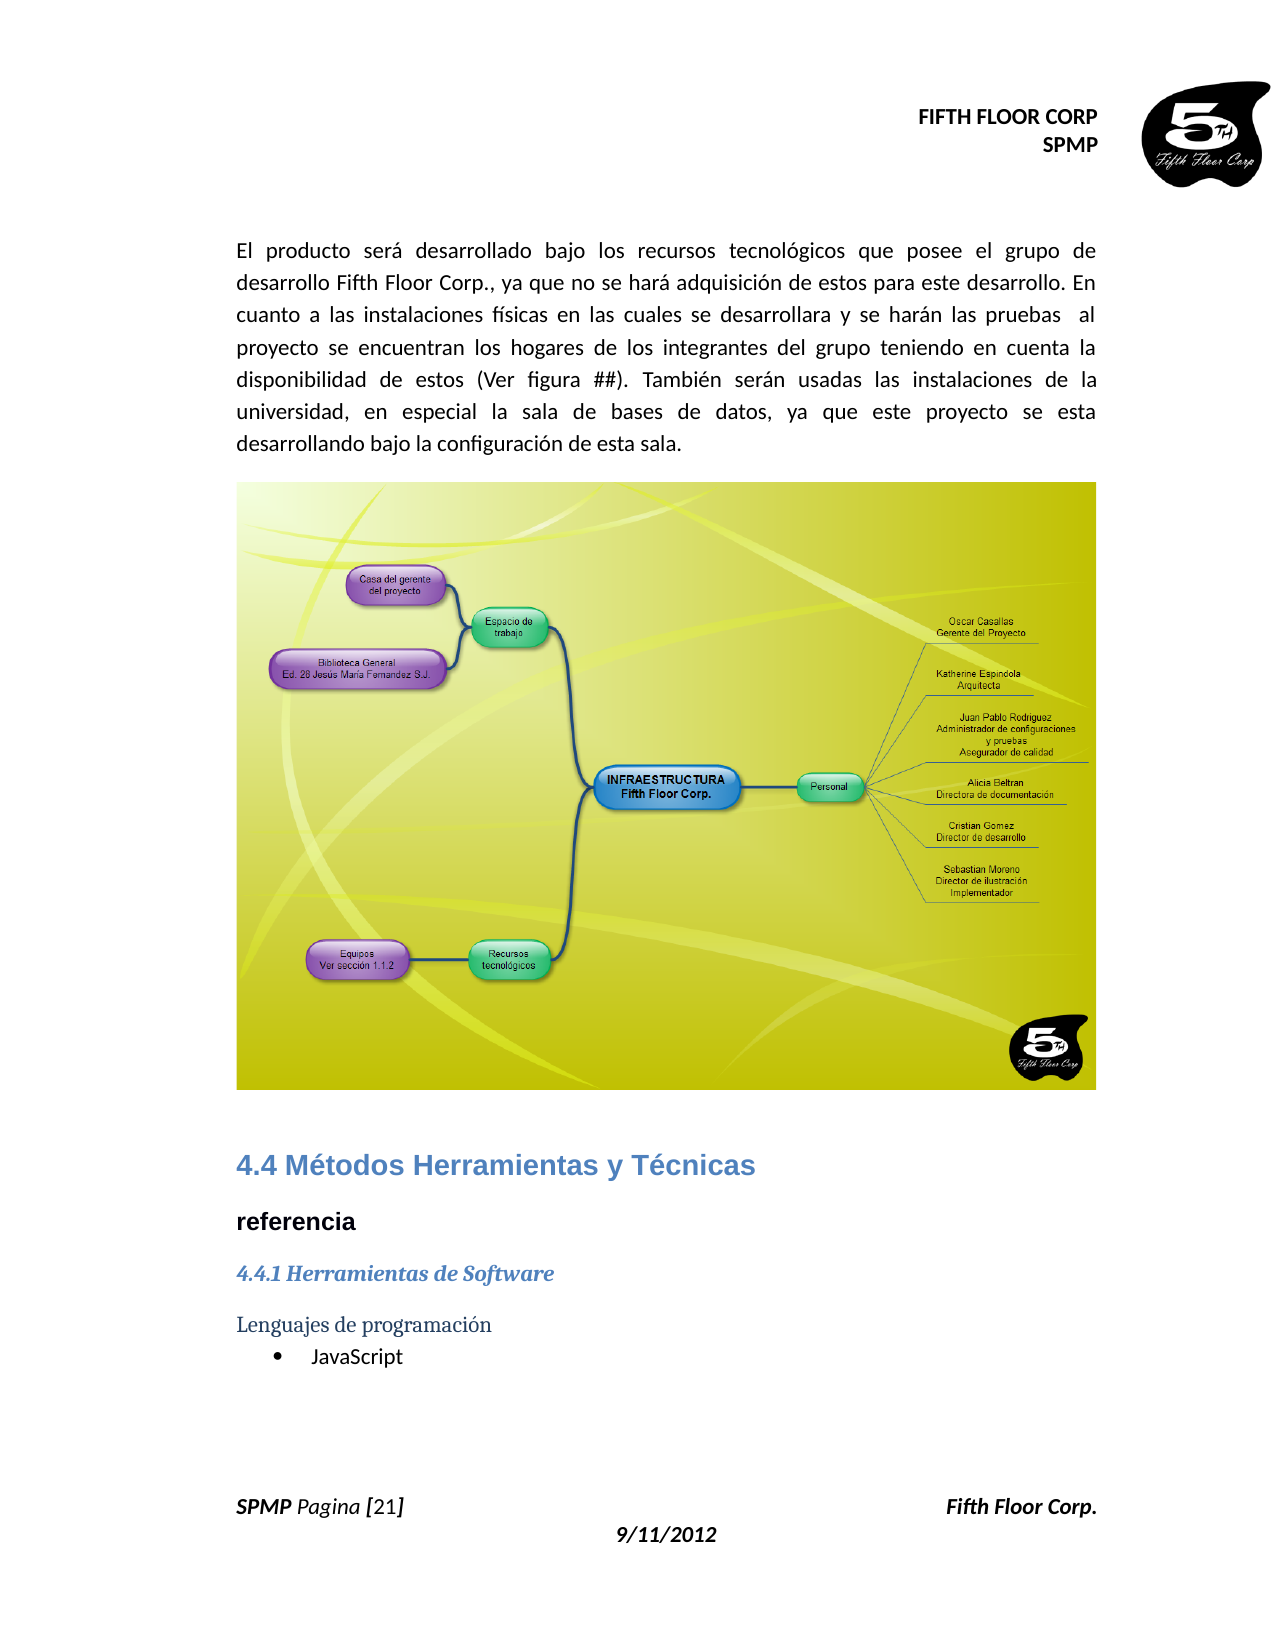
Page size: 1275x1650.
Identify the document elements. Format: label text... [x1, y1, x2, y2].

picture [237, 483, 1098, 1092]
subtitle referencia [236, 1207, 1098, 1236]
subtitle Lenguajes de programación [236, 1312, 1098, 1338]
picture [1135, 73, 1275, 196]
subtitle 4.4 Métodos Herramientas y Técnicas [236, 1148, 1098, 1181]
subtitle 4.4.1 Herramientas de Software [236, 1261, 1098, 1287]
text El producto será desarrollado bajo los recursos tecnológicos que posee el grupo de desarrollo Fifth Floor Corp., ya que no se hará adquisición de estos para este desarrollo. En cuanto a las instalaciones físicas en las cuales se desarrollara y se harán las pruebas al proyecto se encuentran los hogares de los integrantes del grupo teniendo en cuenta la disponibilidad de estos (Ver figura ##). También serán usadas las instalaciones de la universidad, en especial la sala de bases de datos, ya que este proyecto se esta desarrollando bajo la configuración de esta sala. [236, 236, 1098, 457]
list JavaScript [274, 1342, 1098, 1370]
